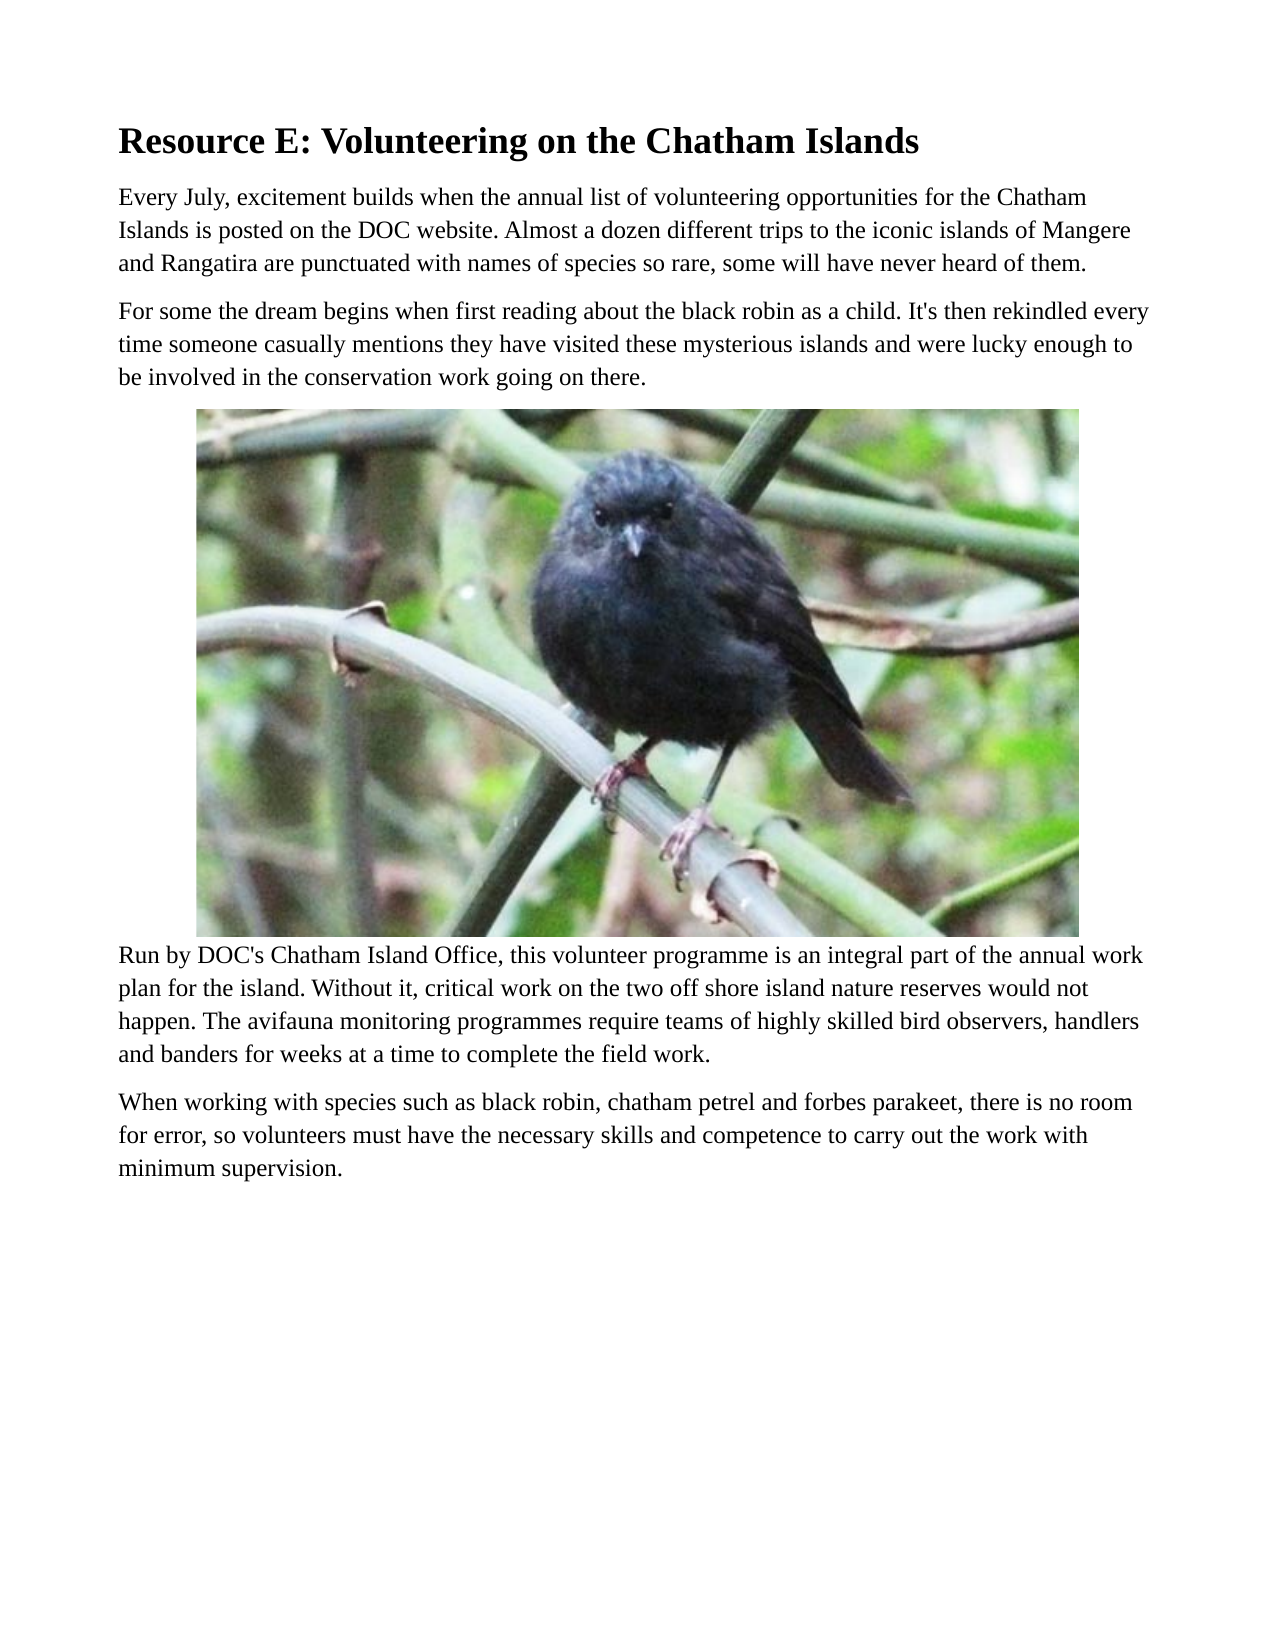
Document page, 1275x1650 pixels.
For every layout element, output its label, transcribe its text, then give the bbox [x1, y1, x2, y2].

picture [196, 409, 1079, 937]
text When working with species such as black robin, chatham petrel and forbes parakeet, there is no room for error, so volunteers must have the necessary skills and competence to carry out the work with minimum supervision. [118, 1087, 1157, 1182]
text For some the dream begins when first reading about the black robin as a child. It's then rekindled every time someone casually mentions they have visited these mysterious islands and were lucky enough to be involved in the conservation work going on there. [118, 296, 1157, 391]
text Every July, excitement builds when the annual list of volunteering opportunities for the Chatham Islands is posted on the DOC website. Almost a dozen different trips to the iconic islands of Mangere and Rangatira are punctuated with names of species so rare, some will have never heard of them. [118, 182, 1157, 277]
text Run by DOC's Chatham Island Office, this volunteer programme is an integral part of the annual work plan for the island. Without it, critical work on the two off shore island nature reserves would not happen. The avifauna monitoring programmes require teams of highly skilled bird observers, handlers and banders for weeks at a time to complete the field work. [118, 409, 1157, 1068]
text Resource E: Volunteering on the Chatham Islands [118, 118, 1157, 161]
